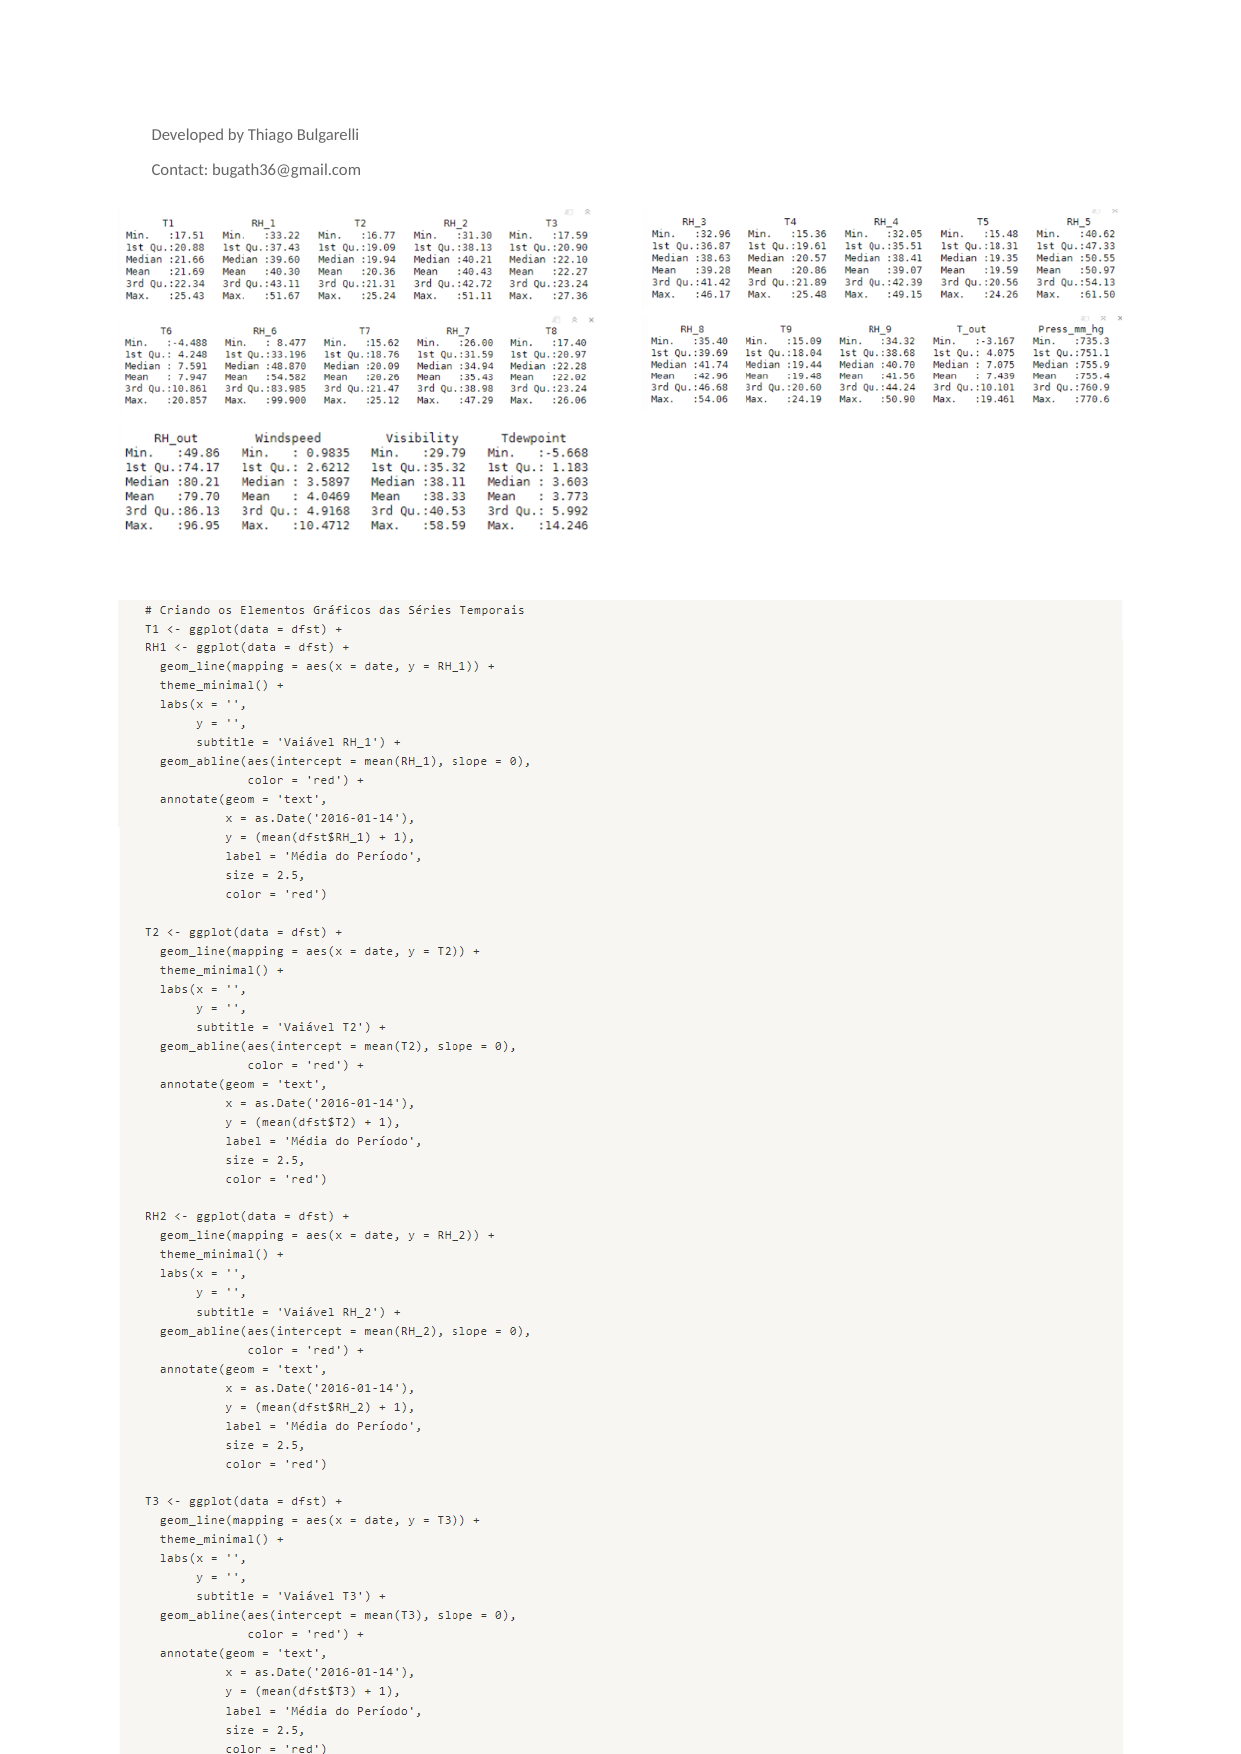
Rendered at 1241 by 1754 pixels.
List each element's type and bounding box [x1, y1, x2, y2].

picture [118, 600, 1124, 1754]
picture [118, 209, 1123, 542]
